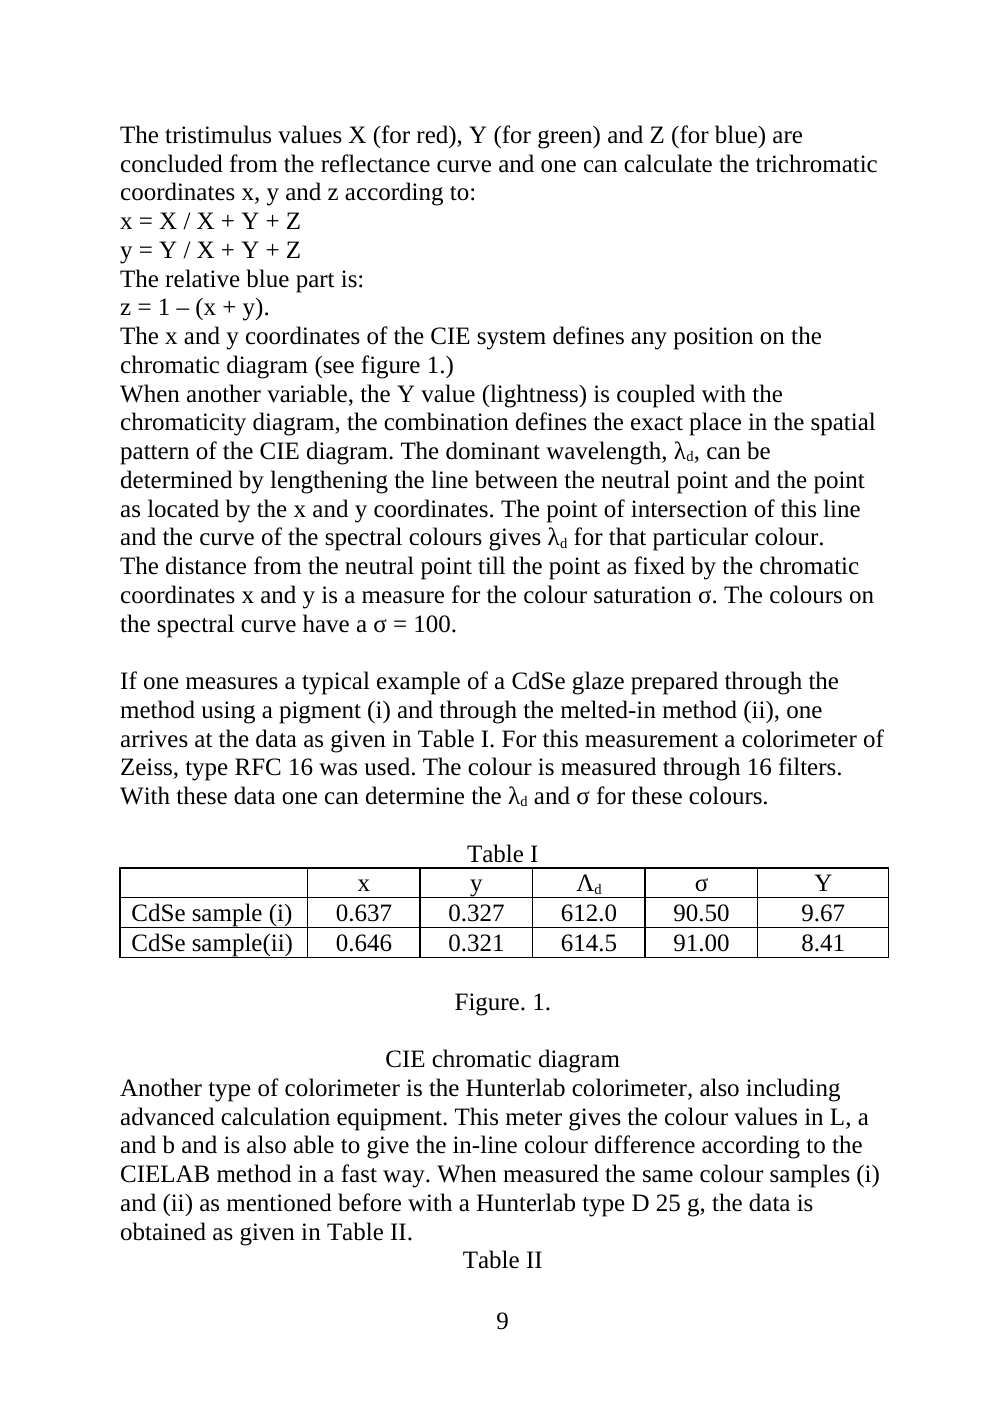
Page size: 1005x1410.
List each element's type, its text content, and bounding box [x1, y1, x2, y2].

text Figure. 1. [120, 987, 885, 1015]
text x = X / X + Y + Z [120, 206, 885, 235]
text The tristimulus values X (for red), Y (for green) and Z (for blue) are concluded from the reflectance curve and one can calculate the trichromatic coordinates x, y and z according to: [120, 120, 885, 206]
table_cell 9.67 [758, 898, 888, 927]
table_header x [308, 869, 419, 897]
text Another type of colorimeter is the Hunterlab colorimeter, also including advanced calculation equipment. This meter gives the colour values in L, a and b and is also able to give the in-line colour difference according to the CIELAB method in a fast way. When measured the same colour samples (i) and (ii) as mentioned before with a Hunterlab type D 25 g, the data is obtained as given in Table II. [120, 1073, 885, 1245]
text The x and y coordinates of the CIE system defines any position on the chromatic diagram (see figure 1.) [120, 321, 885, 379]
table_cell CdSe sample (i) [121, 898, 307, 927]
table_cell CdSe sample(ii) [121, 928, 307, 957]
table_cell 614.5 [533, 928, 644, 957]
text y = Y / X + Y + Z [120, 235, 885, 264]
table_header Λd [533, 869, 644, 897]
table_cell 91.00 [646, 928, 757, 957]
text Table II [120, 1245, 885, 1274]
text The distance from the neutral point till the point as fixed by the chromatic coordinates x and y is a measure for the colour saturation σ. The colours on the spectral curve have a σ = 100. [120, 551, 885, 637]
table_header [121, 869, 307, 897]
text When another variable, the Y value (lightness) is coupled with the chromaticity diagram, the combination defines the exact place in the spatial pattern of the CIE diagram. The dominant wavelength, λd, can be determined by lengthening the line between the neutral point and the point as located by the x and y coordinates. The point of intersection of this line and the curve of the spectral colours gives λd for that particular colour. [120, 379, 885, 551]
table_header Y [758, 869, 888, 897]
table_header σ [646, 869, 757, 897]
text z = 1 – (x + y). [120, 292, 885, 321]
table_cell 0.327 [421, 898, 532, 927]
text CIE chromatic diagram [120, 1044, 885, 1073]
table_cell 8.41 [758, 928, 888, 957]
table_cell 90.50 [646, 898, 757, 927]
table_cell 0.321 [421, 928, 532, 957]
table_cell 0.646 [308, 928, 419, 957]
text The relative blue part is: [120, 264, 885, 292]
table_cell 612.0 [533, 898, 644, 927]
text Table I [120, 839, 885, 867]
table_header y [421, 869, 532, 897]
table_cell 0.637 [308, 898, 419, 927]
text If one measures a typical example of a CdSe glaze prepared through the method using a pigment (i) and through the melted-in method (ii), one arrives at the data as given in Table I. For this measurement a colorimeter of Zeiss, type RFC 16 was used. The colour is measured through 16 filters. With these data one can determine the λd and σ for these colours. [120, 666, 885, 810]
